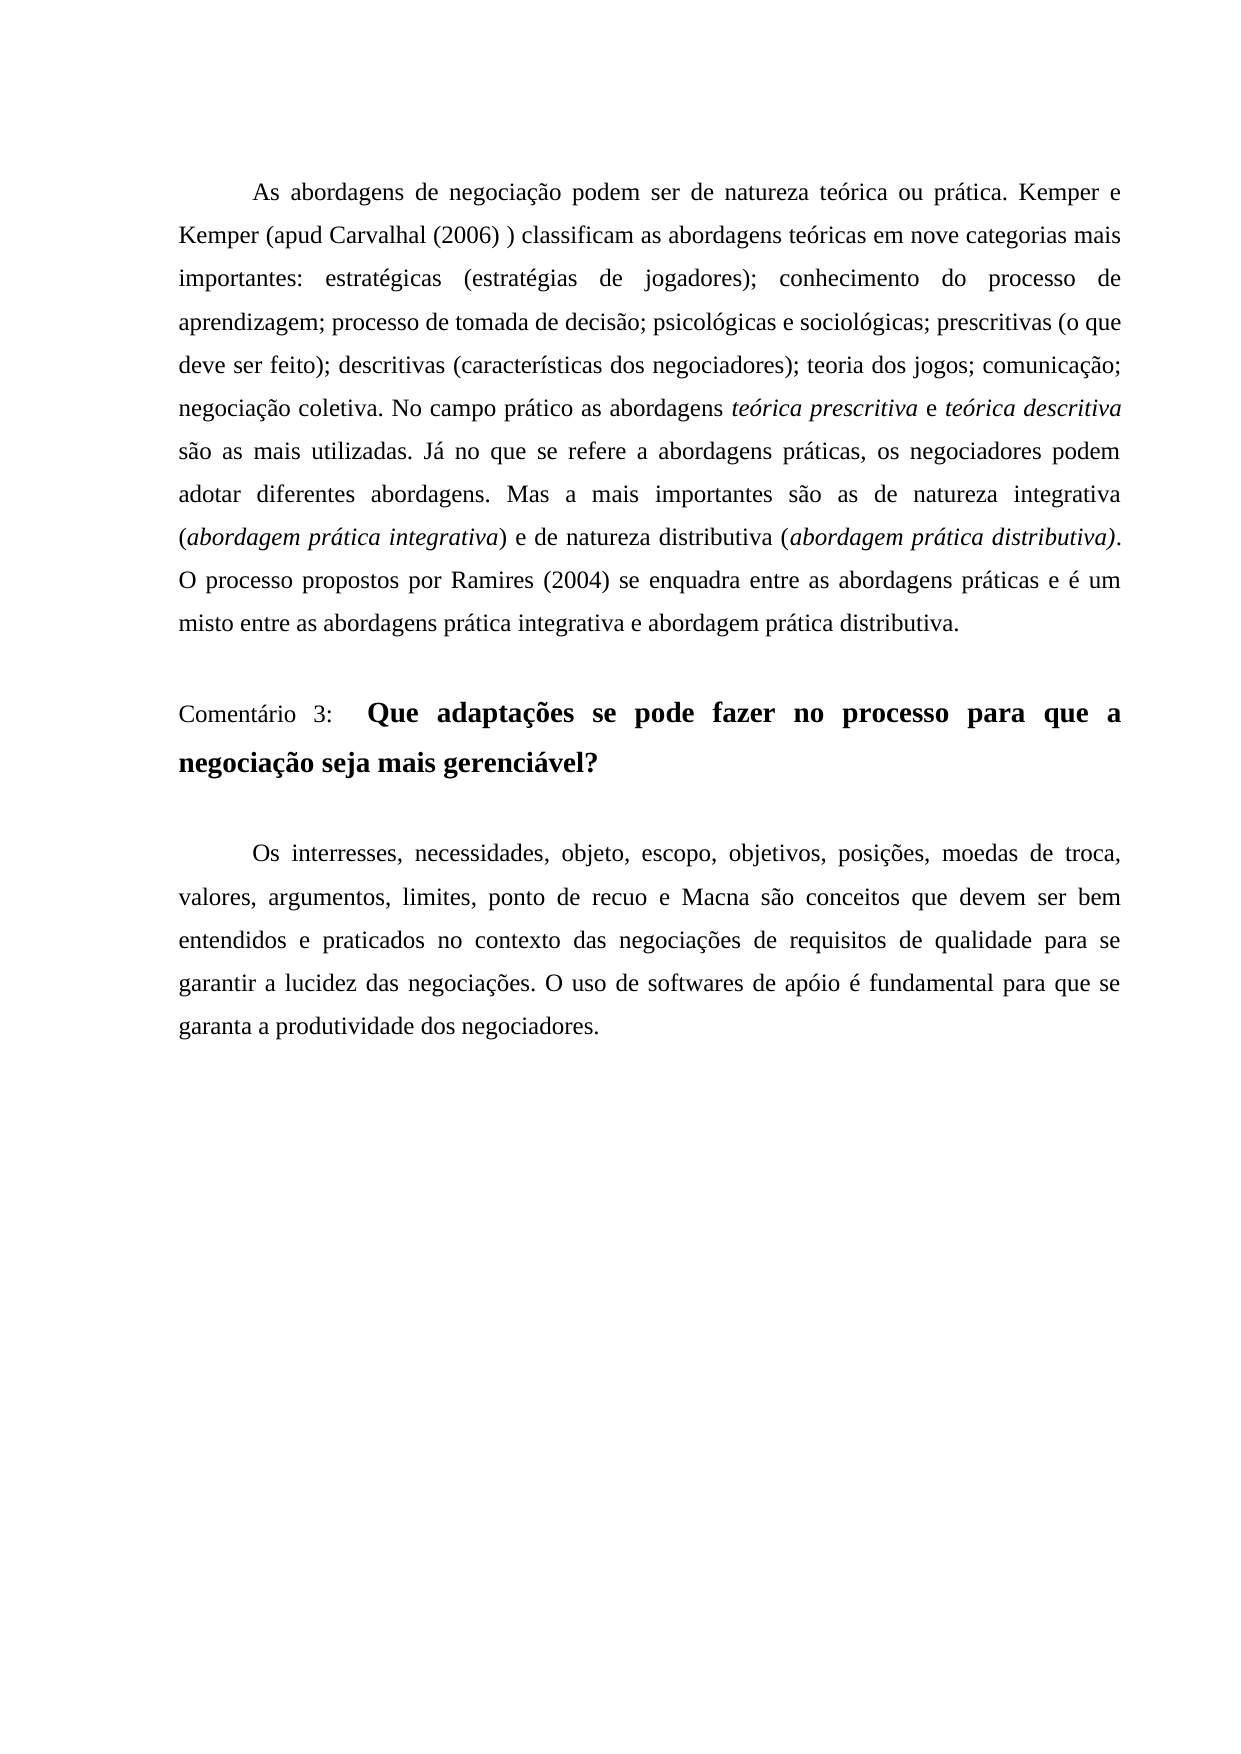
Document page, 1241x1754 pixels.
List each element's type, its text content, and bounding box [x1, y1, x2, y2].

text Comentário 3: Que adaptações se pode fazer no processo para que a negociação seja mais gerenciável? [178, 695, 1122, 778]
text Os interresses, necessidades, objeto, escopo, objetivos, posições, moedas de troca, valores, argumentos, limites, ponto de recuo e Macna são conceitos que devem ser bem entendidos e praticados no contexto das negociações de requisitos de qualidade para se garantir a lucidez das negociações. O uso de softwares de apóio é fundamental para que se garanta a produtividade dos negociadores. [178, 838, 1122, 1040]
text As abordagens de negociação podem ser de natureza teórica ou prática. Kemper e Kemper (apud Carvalhal (2006) ) classificam as abordagens teóricas em nove categorias mais importantes: estratégicas (estratégias de jogadores); conhecimento do processo de aprendizagem; processo de tomada de decisão; psicológicas e sociológicas; prescritivas (o que deve ser feito); descritivas (características dos negociadores); teoria dos jogos; comunicação; negociação coletiva. No campo prático as abordagens teórica prescritiva e teórica descritiva são as mais utilizadas. Já no que se refere a abordagens práticas, os negociadores podem adotar diferentes abordagens. Mas a mais importantes são as de natureza integrativa (abordagem prática integrativa) e de natureza distributiva (abordagem prática distributiva). O processo propostos por Ramires (2004) se enquadra entre as abordagens práticas e é um misto entre as abordagens prática integrativa e abordagem prática distributiva. [178, 177, 1122, 637]
